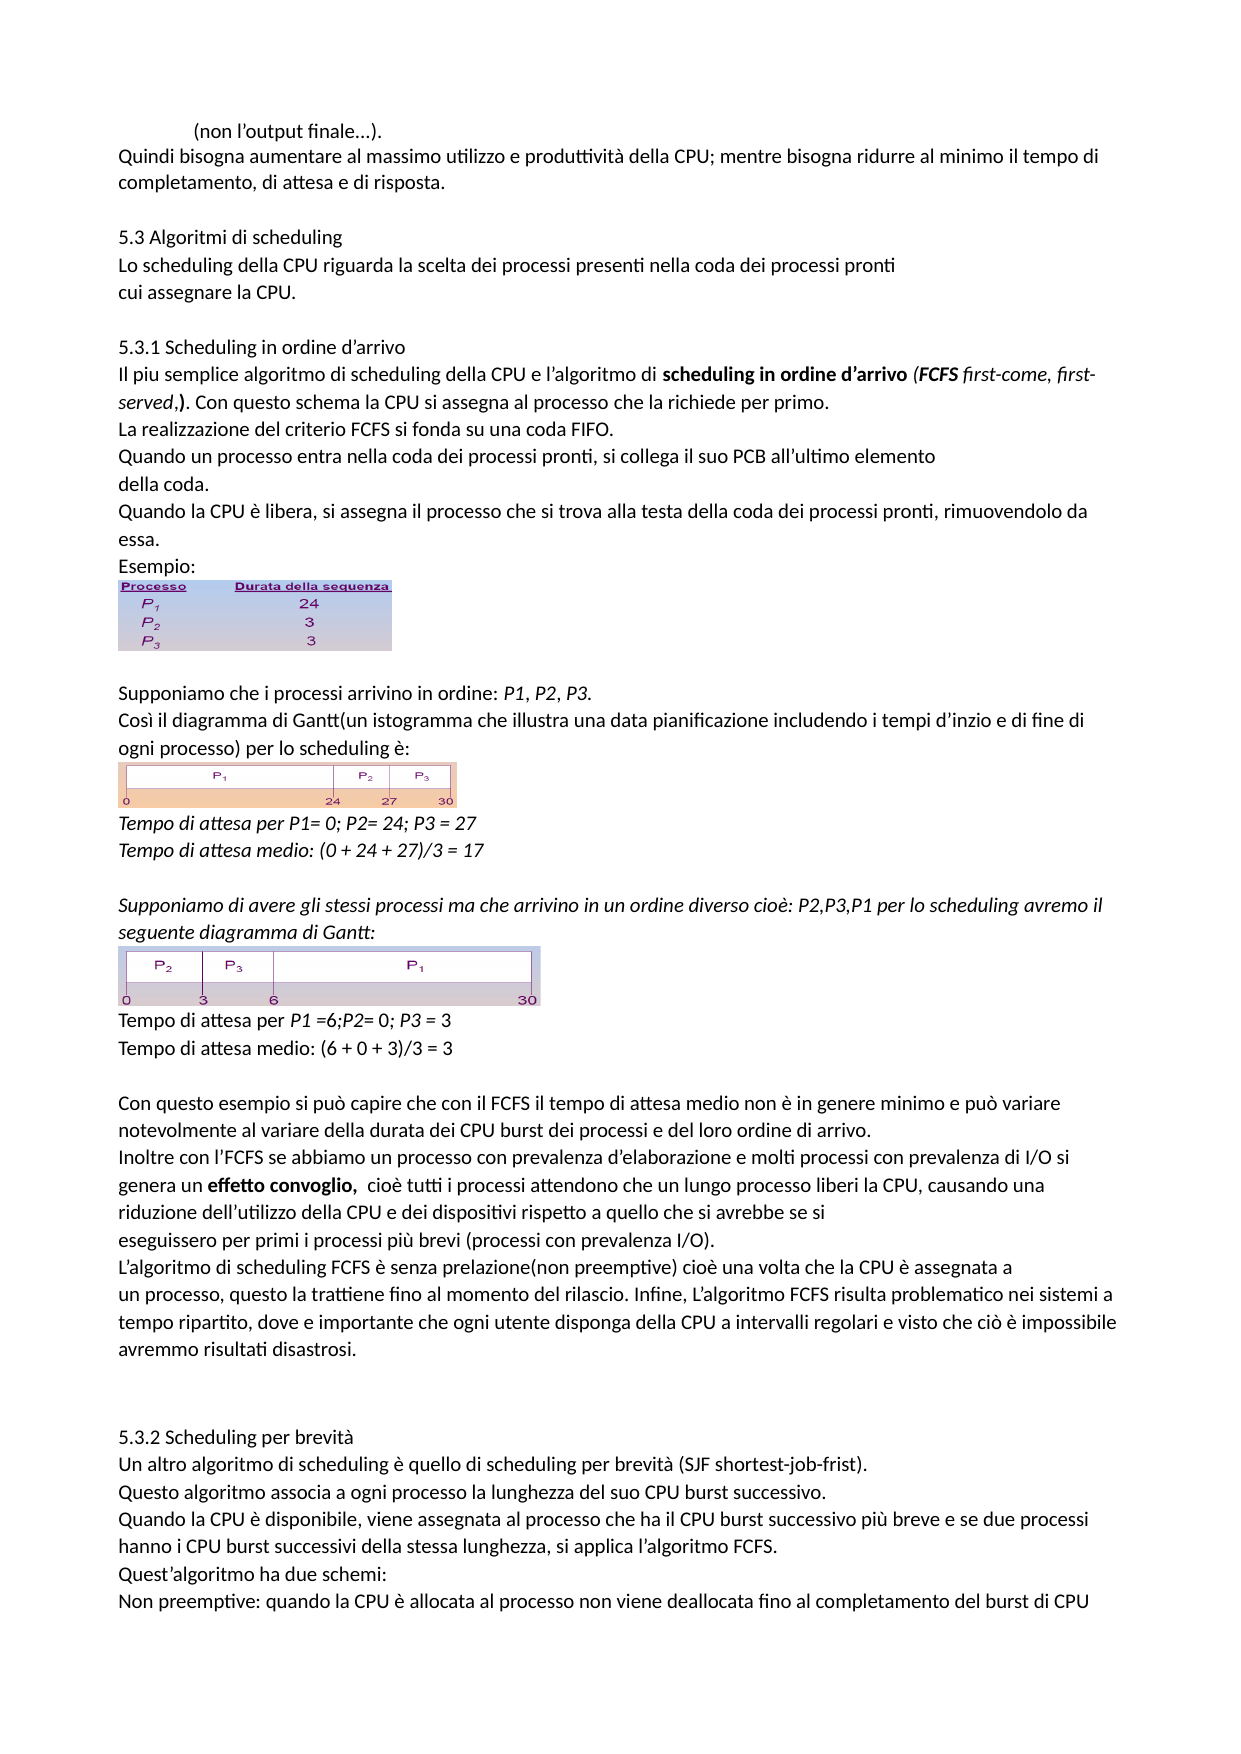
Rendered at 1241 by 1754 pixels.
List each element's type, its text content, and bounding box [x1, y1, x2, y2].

text Quando la CPU è disponibile, viene assegnata al processo che ha il CPU burst successivo più breve e se due processi hanno i CPU burst successivi della stessa lunghezza, si applica l’algoritmo FCFS. [118, 1506, 1122, 1559]
text La realizzazione del criterio FCFS si fonda su una coda FIFO. [118, 416, 1122, 442]
text Il piu semplice algoritmo di scheduling della CPU e l’algoritmo di scheduling in ordine d’arrivo (FCFS first-come, first-served,). Con questo schema la CPU si assegna al processo che la richiede per primo. [118, 362, 1122, 414]
text Con questo esempio si può capire che con il FCFS il tempo di attesa medio non è in genere minimo e può variare notevolmente al variare della durata dei CPU burst dei processi e del loro ordine di arrivo. [118, 1090, 1122, 1143]
text 5.3 Algoritmi di scheduling [118, 224, 1122, 250]
text eseguissero per primi i processi più brevi (processi con prevalenza I/O). [118, 1227, 1122, 1252]
text Non preemptive: quando la CPU è allocata al processo non viene deallocata fino al completamento del burst di CPU [118, 1588, 1122, 1614]
text Supponiamo di avere gli stessi processi ma che arrivino in un ordine diverso cioè: P2,P3,P1 per lo scheduling avremo il seguente diagramma di Gantt: [118, 892, 1122, 945]
text Esempio: [118, 553, 1122, 579]
text L’algoritmo di scheduling FCFS è senza prelazione(non preemptive) cioè una volta che la CPU è assegnata a [118, 1254, 1122, 1279]
text Quando la CPU è libera, si assegna il processo che si trova alla testa della coda dei processi pronti, rimuovendolo da essa. [118, 498, 1122, 551]
list (non l’output finale...). [193, 118, 1122, 143]
text Tempo di attesa medio: (0 + 24 + 27)/3 = 17 [118, 837, 1122, 862]
text Inoltre con l’FCFS se abbiamo un processo con prevalenza d’elaborazione e molti processi con prevalenza di I/O si genera un effetto convoglio, cioè tutti i processi attendono che un lungo processo liberi la CPU, causando una riduzione dell’utilizzo della CPU e dei dispositivi rispetto a quello che si avrebbe se si [118, 1144, 1122, 1225]
text Un altro algoritmo di scheduling è quello di scheduling per brevità (SJF shortest-job-frist). [118, 1452, 1122, 1477]
text Tempo di attesa per P1= 0; P2= 24; P3 = 27 [118, 810, 1122, 835]
text 5.3.2 Scheduling per brevità [118, 1424, 1122, 1449]
text Lo scheduling della CPU riguarda la scelta dei processi presenti nella coda dei processi pronti [118, 252, 1122, 277]
text 5.3.1 Scheduling in ordine d’arrivo [118, 334, 1122, 359]
text un processo, questo la trattiene fino al momento del rilascio. Infine, L’algoritmo FCFS risulta problematico nei sistemi a tempo ripartito, dove e importante che ogni utente disponga della CPU a intervalli regolari e visto che ciò è impossibile avremmo risultati disastrosi. [118, 1282, 1122, 1362]
text della coda. [118, 471, 1122, 497]
text Quando un processo entra nella coda dei processi pronti, si collega il suo PCB all’ultimo elemento [118, 444, 1122, 469]
text Supponiamo che i processi arrivino in ordine: P1, P2, P3. [118, 680, 1122, 706]
text Questo algoritmo associa a ogni processo la lunghezza del suo CPU burst successivo. [118, 1479, 1122, 1504]
text Tempo di attesa medio: (6 + 0 + 3)/3 = 3 [118, 1035, 1122, 1060]
text Così il diagramma di Gantt(un istogramma che illustra una data pianificazione includendo i tempi d’inzio e di fine di ogni processo) per lo scheduling è: [118, 708, 1122, 761]
text Tempo di attesa per P1 =6;P2= 0; P3 = 3 [118, 1008, 1122, 1033]
text Quest’algoritmo ha due schemi: [118, 1561, 1122, 1587]
text cui assegnare la CPU. [118, 279, 1122, 305]
text Quindi bisogna aumentare al massimo utilizzo e produttività della CPU; mentre bisogna ridurre al minimo il tempo di completamento, di attesa e di risposta. [118, 143, 1122, 194]
